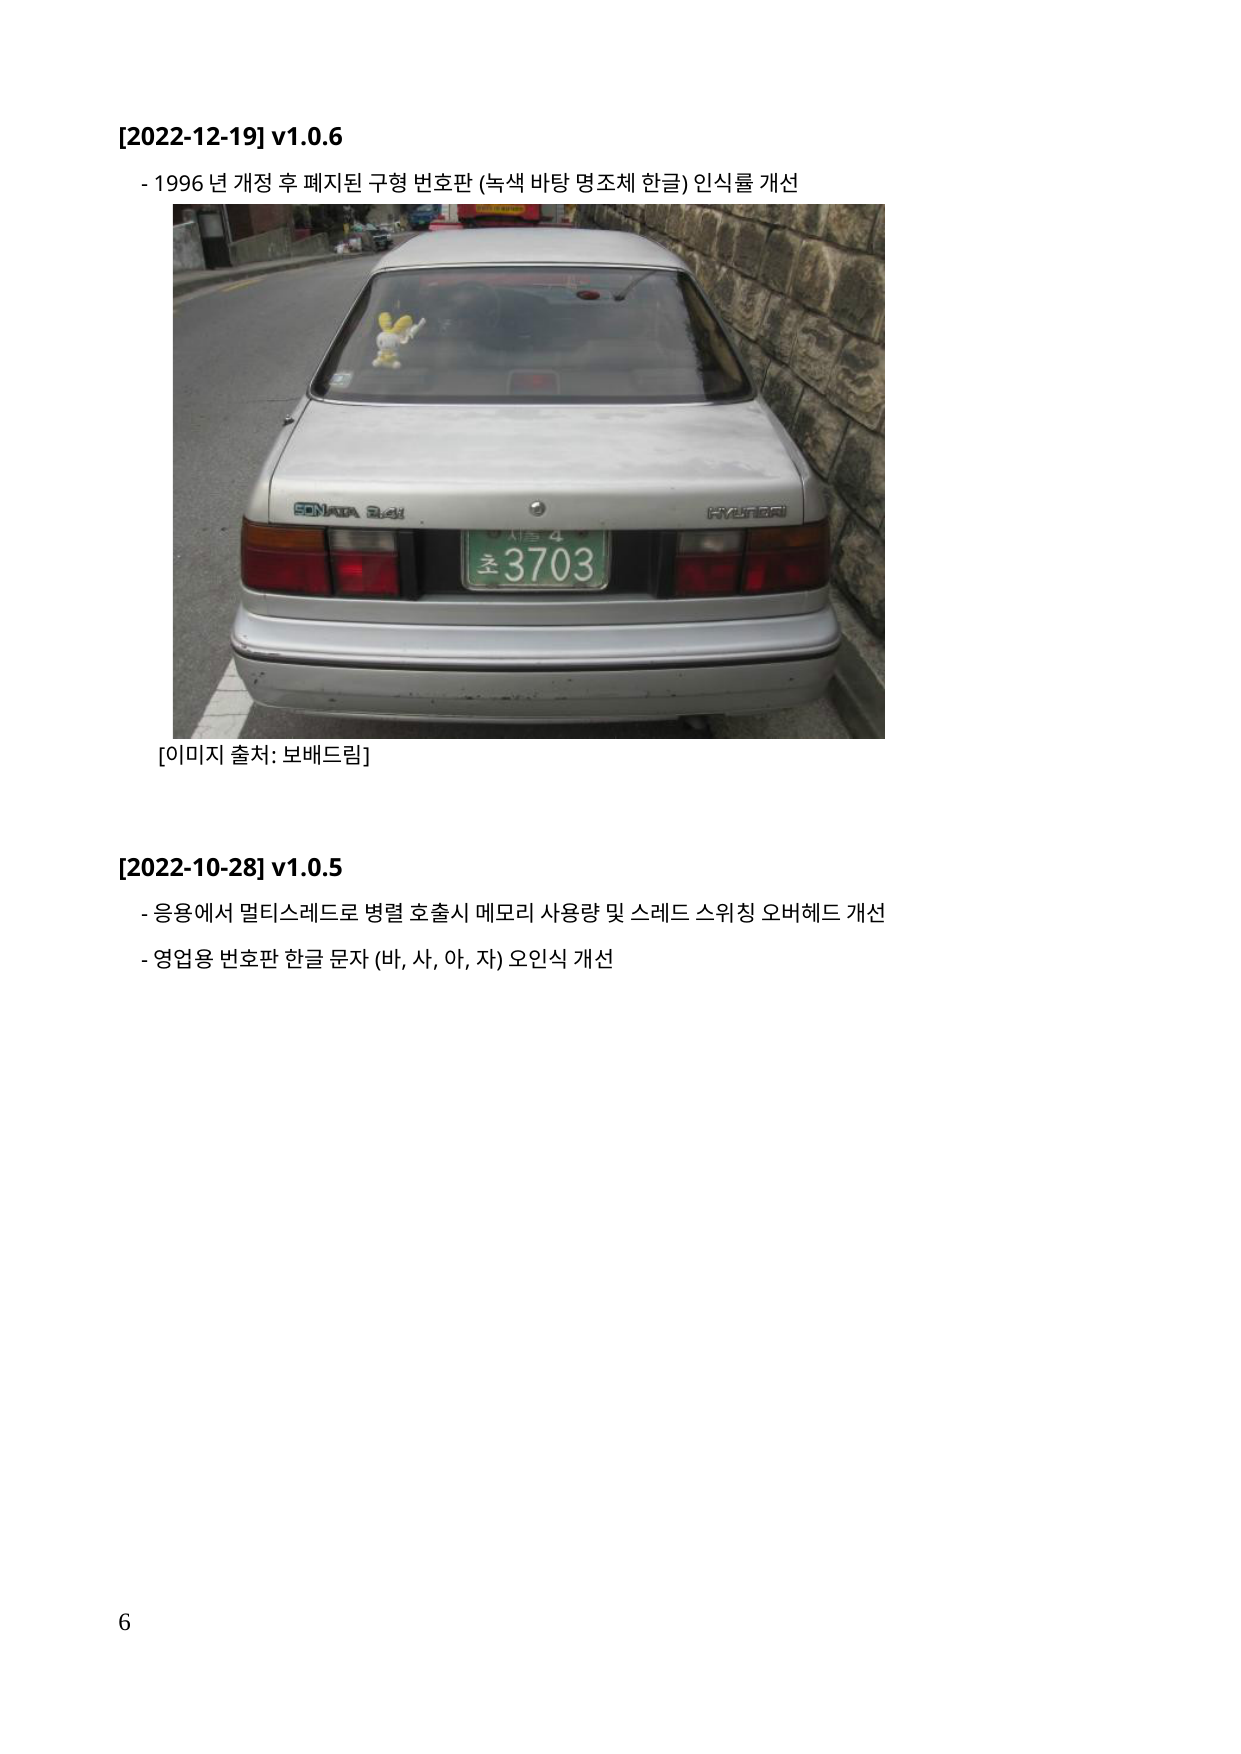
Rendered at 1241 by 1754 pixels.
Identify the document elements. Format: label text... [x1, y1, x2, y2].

picture [172, 204, 885, 739]
text - 1996년 개정 후 폐지된 구형 번호판 (녹색 바탕 명조체 한글) 인식률 개선 [118, 166, 1122, 198]
subtitle [2022-10-28] v1.0.5 [118, 849, 1122, 883]
subtitle [2022-12-19] v1.0.6 [118, 118, 1122, 152]
text [이미지 출처: 보배드림] [118, 212, 1122, 770]
text - 응용에서 멀티스레드로 병렬 호출시 메모리 사용량 및 스레드 스위칭 오버헤드 개선 [118, 896, 1122, 928]
text - 영업용 번호판 한글 문자 (바, 사, 아, 자) 오인식 개선 [118, 942, 1122, 974]
